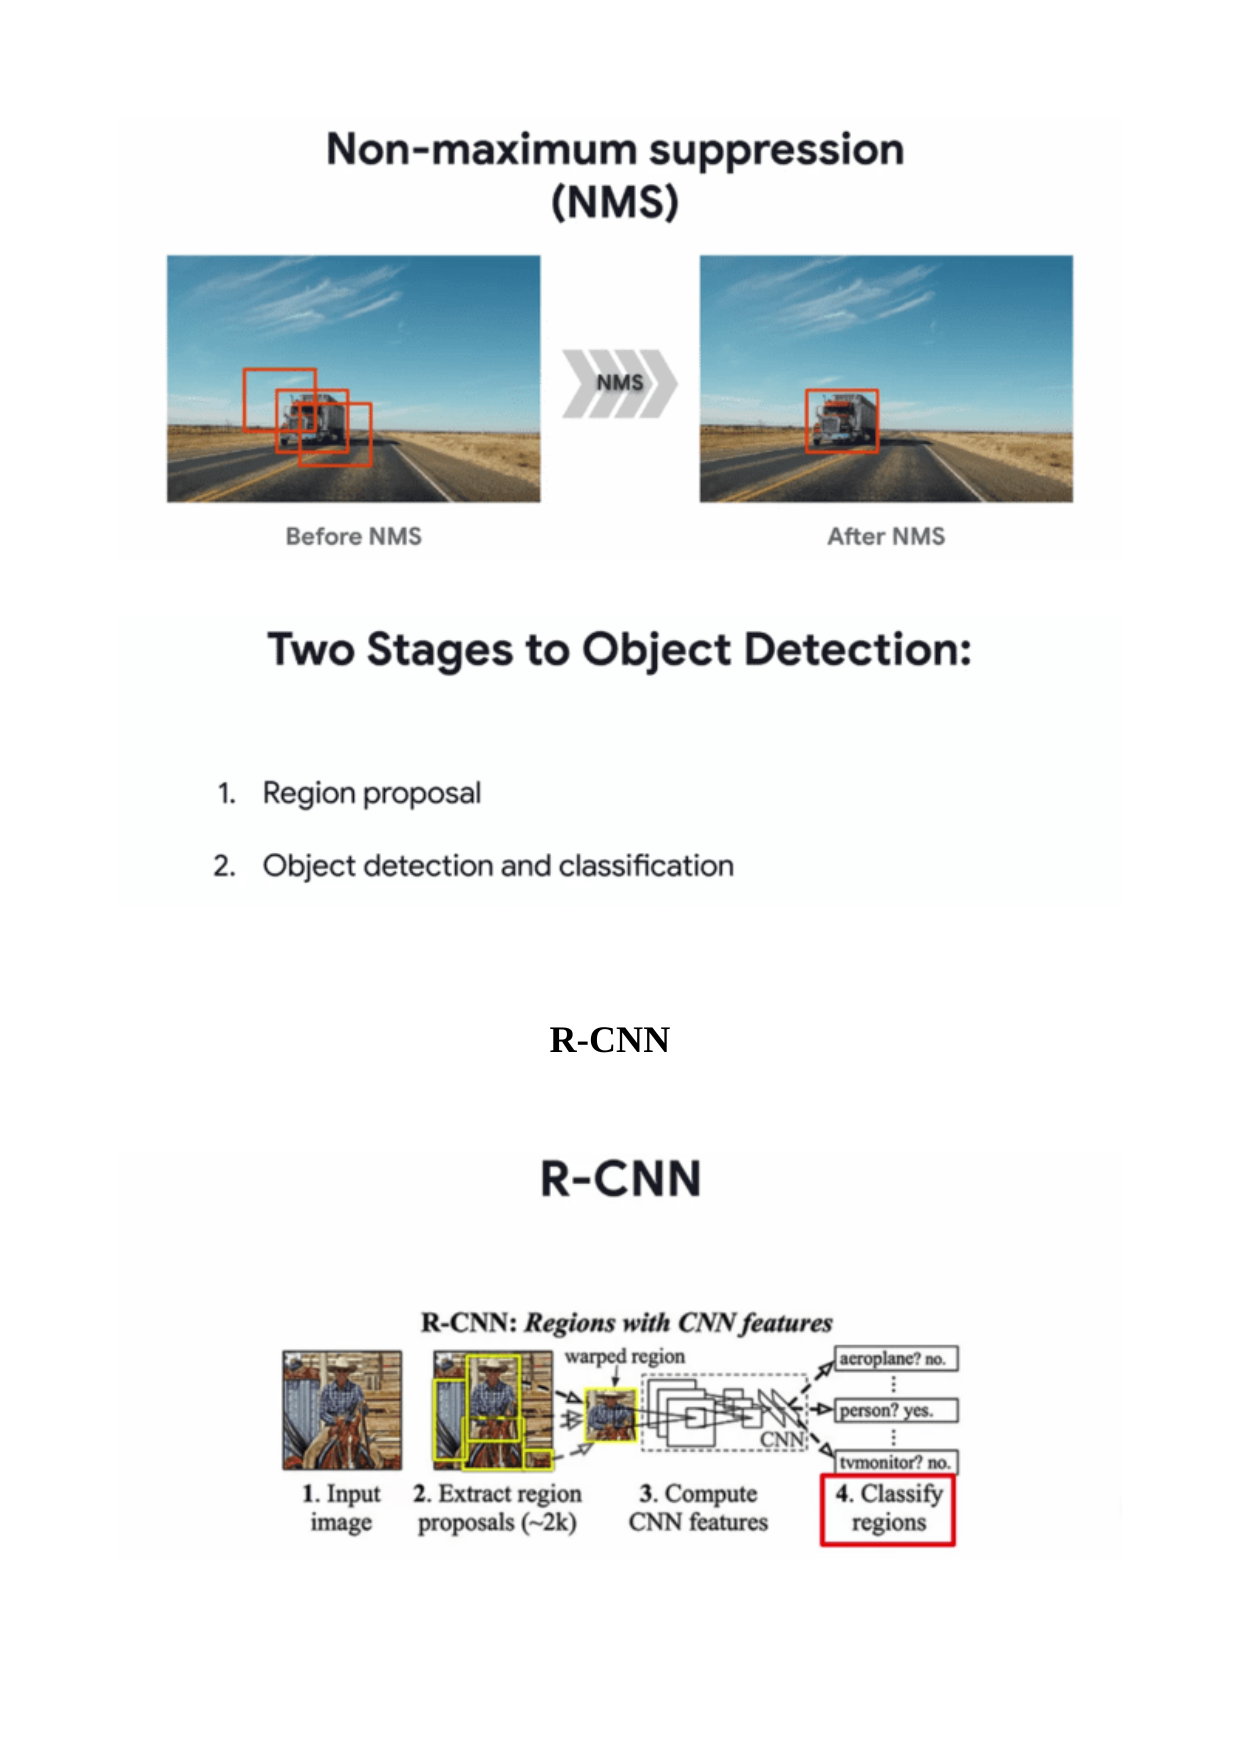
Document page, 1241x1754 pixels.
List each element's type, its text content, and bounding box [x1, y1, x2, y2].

picture [118, 616, 1123, 906]
picture [118, 118, 1123, 559]
subtitle R-CNN [118, 1017, 1122, 1060]
picture [118, 1153, 1123, 1559]
